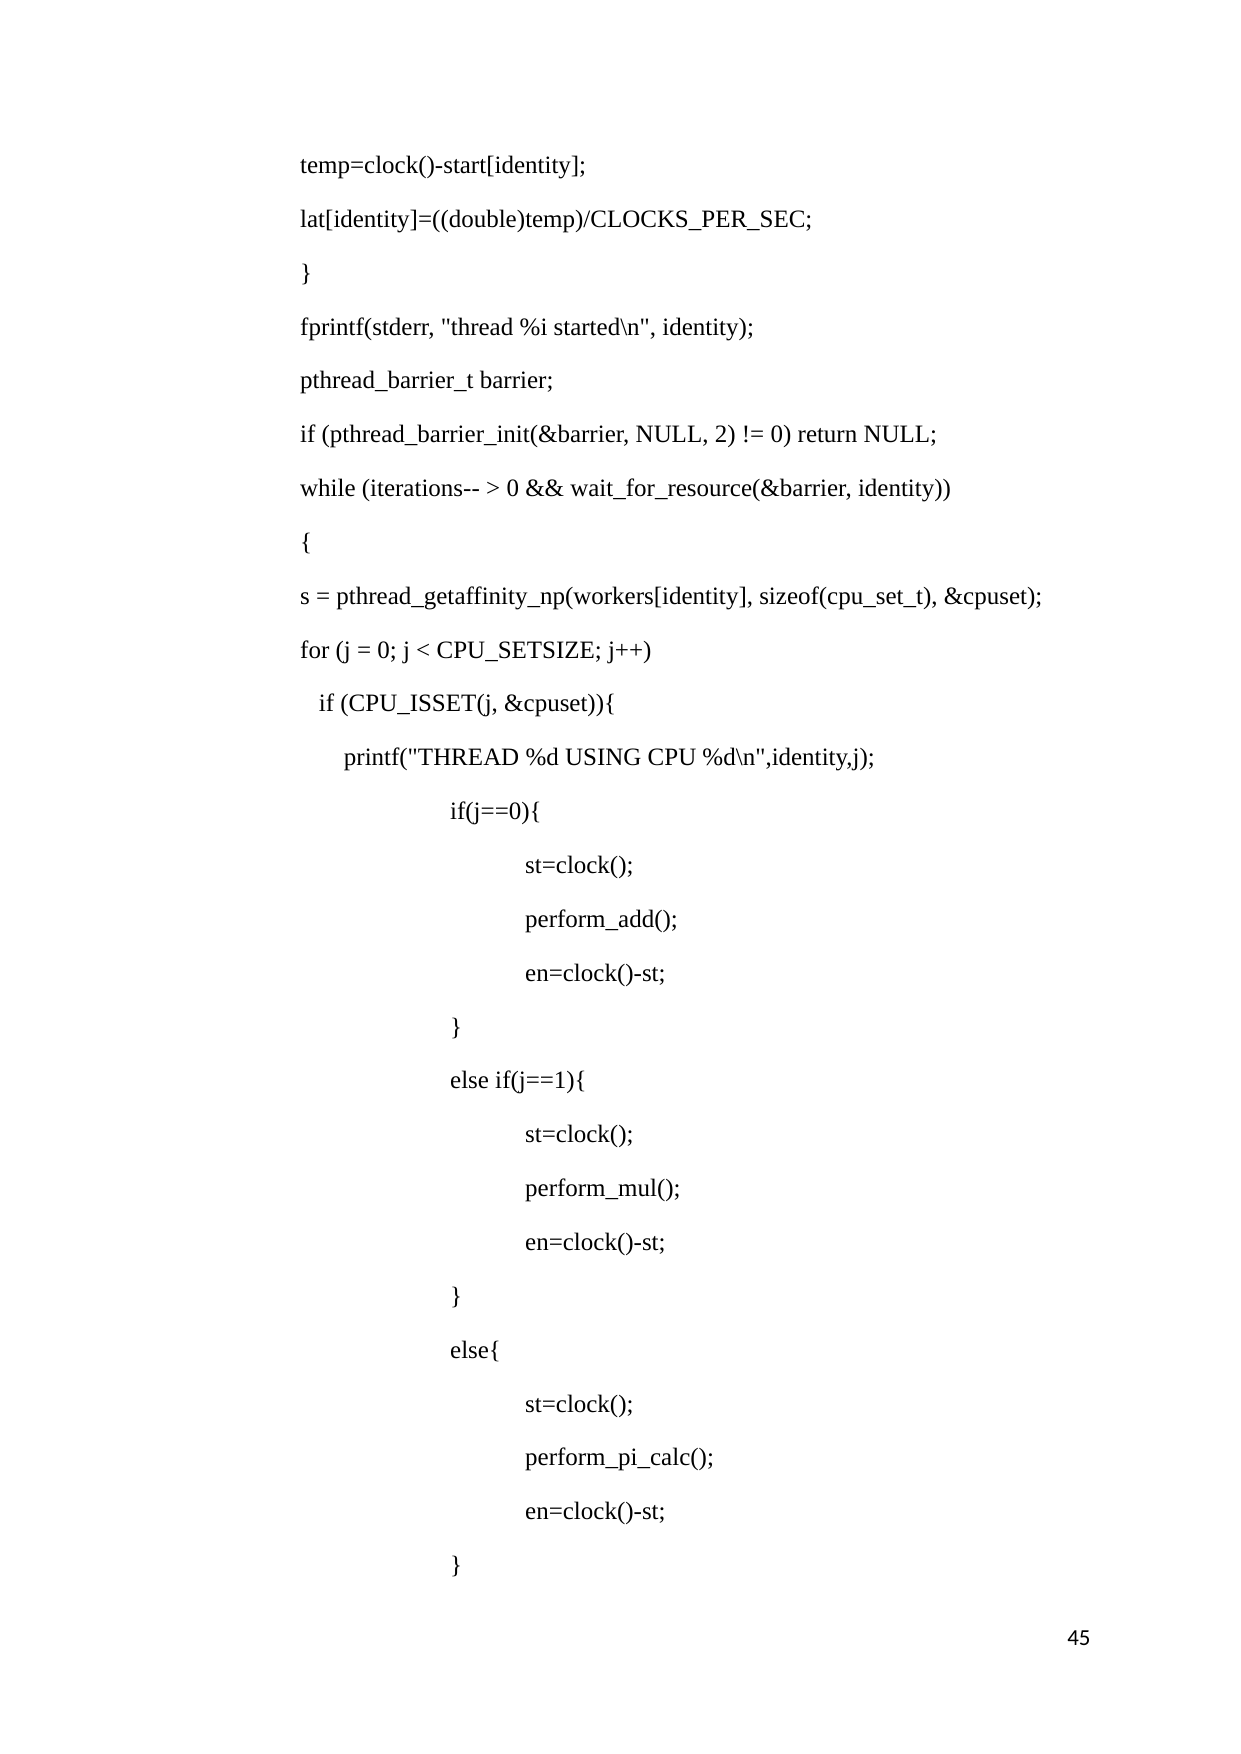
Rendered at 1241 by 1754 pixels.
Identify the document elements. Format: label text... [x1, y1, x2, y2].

text for (j = 0; j < CPU_SETSIZE; j++) [225, 635, 1090, 663]
text printf("THREAD %d USING CPU %d\n",identity,j); [225, 742, 1090, 771]
text lat[identity]=((double)temp)/CLOCKS_PER_SEC; [225, 204, 1090, 233]
text { [225, 527, 1090, 556]
text while (iterations-- > 0 && wait_for_resource(&barrier, identity)) [225, 473, 1090, 502]
text if (CPU_ISSET(j, &cpuset)){ [225, 688, 1090, 717]
text } [225, 1012, 1090, 1040]
text fprintf(stderr, "thread %i started\n", identity); [225, 312, 1090, 340]
text if (pthread_barrier_init(&barrier, NULL, 2) != 0) return NULL; [225, 419, 1090, 448]
text st=clock(); [225, 1389, 1090, 1417]
text pthread_barrier_t barrier; [225, 365, 1090, 394]
text perform_add(); [225, 904, 1090, 933]
text perform_pi_calc(); [225, 1442, 1090, 1471]
text else if(j==1){ [225, 1066, 1090, 1094]
text en=clock()-st; [225, 1496, 1090, 1525]
text en=clock()-st; [225, 958, 1090, 987]
text if(j==0){ [225, 796, 1090, 825]
text en=clock()-st; [225, 1227, 1090, 1256]
text st=clock(); [225, 850, 1090, 879]
text perform_mul(); [225, 1173, 1090, 1202]
text st=clock(); [225, 1119, 1090, 1148]
text s = pthread_getaffinity_np(workers[identity], sizeof(cpu_set_t), &cpuset); [225, 581, 1090, 609]
text temp=clock()-start[identity]; [225, 150, 1090, 179]
text } [225, 1281, 1090, 1310]
text } [225, 1550, 1090, 1579]
text else{ [225, 1335, 1090, 1363]
text } [225, 258, 1090, 286]
